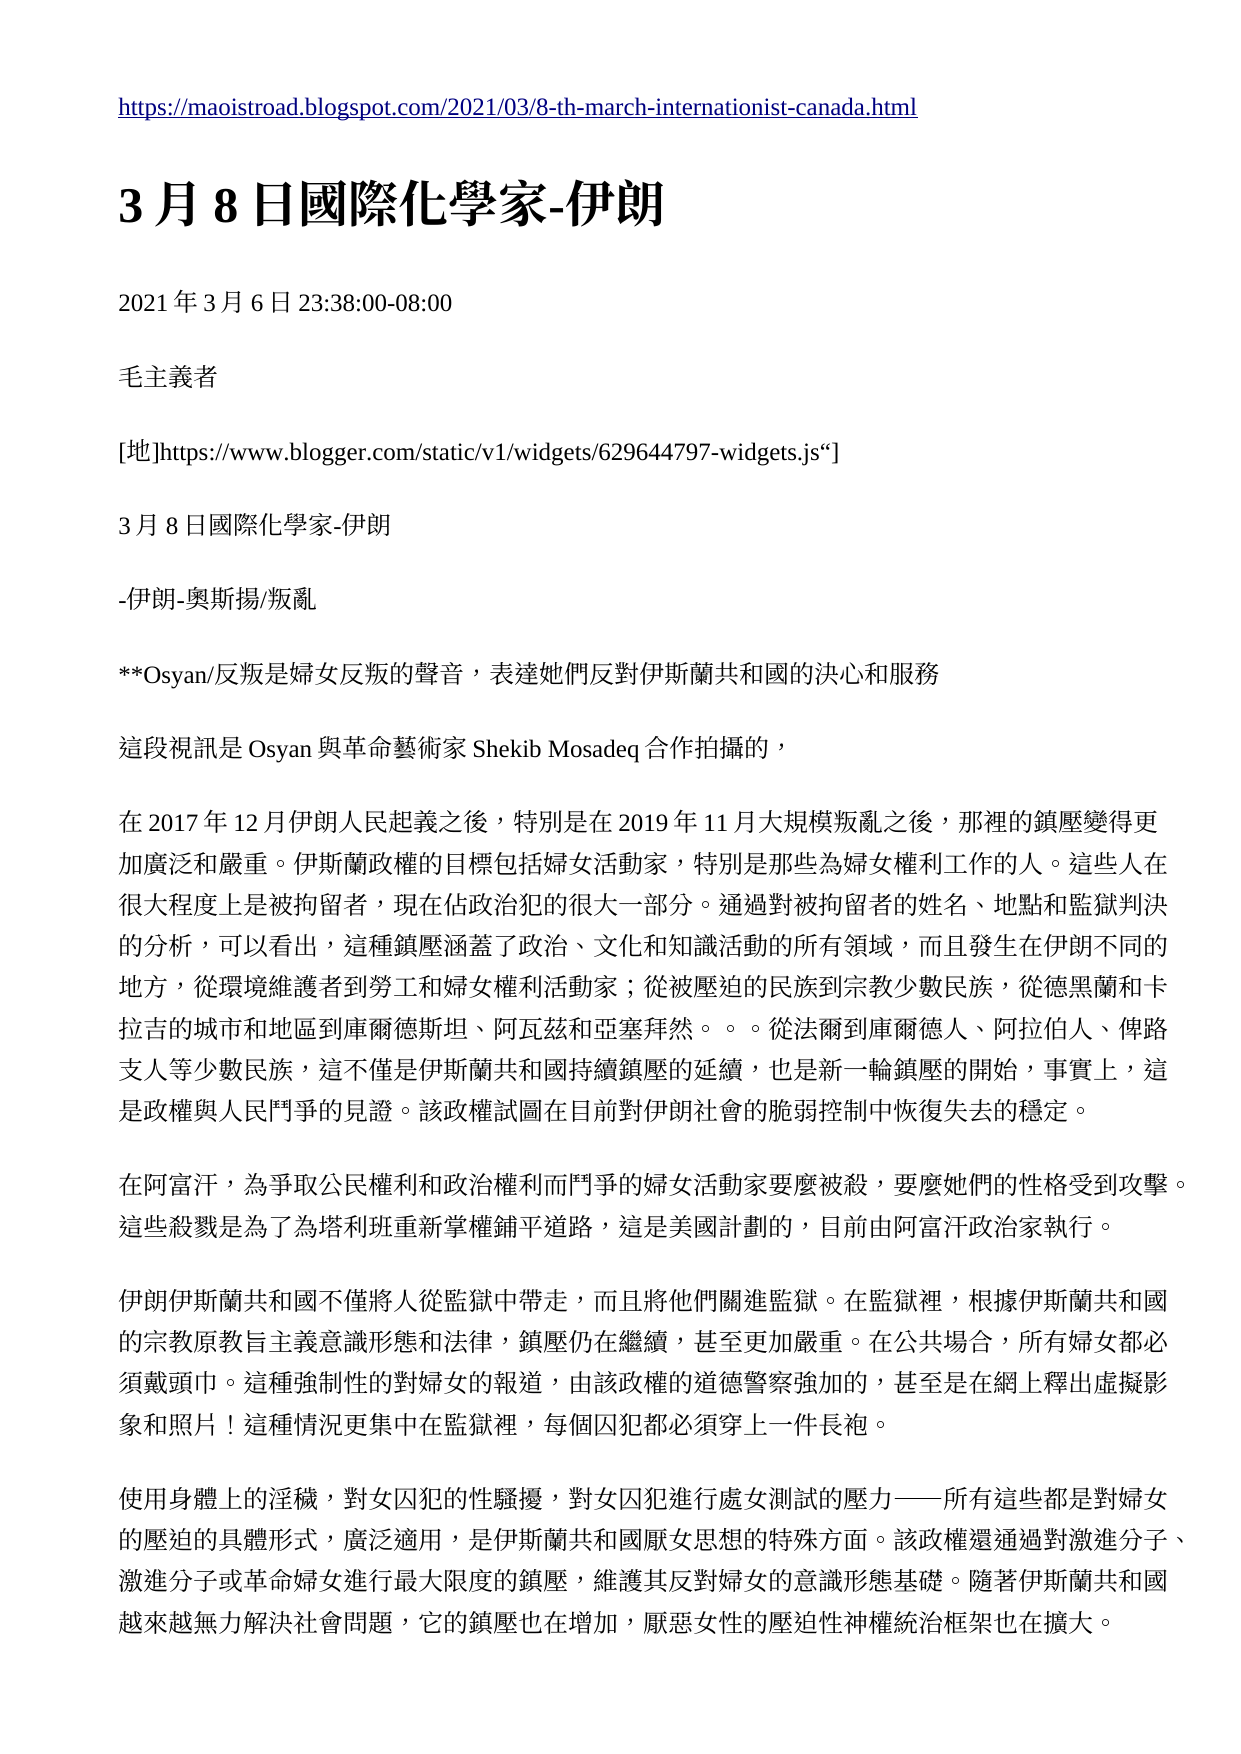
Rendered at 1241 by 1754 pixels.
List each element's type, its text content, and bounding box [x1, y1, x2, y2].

text https://maoistroad.blogspot.com/2021/03/8-th-march-internationist-canada.html [118, 59, 1181, 121]
text 2021年3月6日23:38:00-08:00 毛主義者 [地]https://www.blogger.com/static/v1/widgets/629644797-widgets.js“] 3月8日國際化學家-伊朗 -伊朗-奧斯揚/叛亂 **Osyan/反叛是婦女反叛的聲音，表達她們反對伊斯蘭共和國的決心和服務 這段視訊是Osyan與革命藝術家Shekib Mosadeq合作拍攝的， 在2017年12月伊朗人民起義之後，特別是在2019年11月大規模叛亂之後，那裡的鎮壓變得更加廣泛和嚴重。伊斯蘭政權的目標包括婦女活動家，特別是那些為婦女權利工作的人。這些人在很大程度上是被拘留者，現在佔政治犯的很大一部分。通過對被拘留者的姓名、地點和監獄判決的分析，可以看出，這種鎮壓涵蓋了政治、文化和知識活動的所有領域，而且發生在伊朗不同的地方，從環境維護者到勞工和婦女權利活動家；從被壓迫的民族到宗教少數民族，從德黑蘭和卡拉吉的城市和地區到庫爾德斯坦、阿瓦茲和亞塞拜然。。。從法爾到庫爾德人、阿拉伯人、俾路支人等少數民族，這不僅是伊斯蘭共和國持續鎮壓的延續，也是新一輪鎮壓的開始，事實上，這是政權與人民鬥爭的見證。該政權試圖在目前對伊朗社會的脆弱控制中恢復失去的穩定。 在阿富汗，為爭取公民權利和政治權利而鬥爭的婦女活動家要麼被殺，要麼她們的性格受到攻擊。這些殺戮是為了為塔利班重新掌權鋪平道路，這是美國計劃的，目前由阿富汗政治家執行。 伊朗伊斯蘭共和國不僅將人從監獄中帶走，而且將他們關進監獄。在監獄裡，根據伊斯蘭共和國的宗教原教旨主義意識形態和法律，鎮壓仍在繼續，甚至更加嚴重。在公共場合，所有婦女都必須戴頭巾。這種強制性的對婦女的報道，由該政權的道德警察強加的，甚至是在網上釋出虛擬影象和照片！這種情況更集中在監獄裡，每個囚犯都必須穿上一件長袍。 使用身體上的淫穢，對女囚犯的性騷擾，對女囚犯進行處女測試的壓力——所有這些都是對婦女的壓迫的具體形式，廣泛適用，是伊斯蘭共和國厭女思想的特殊方面。該政權還通過對激進分子、激進分子或革命婦女進行最大限度的鎮壓，維護其反對婦女的意識形態基礎。隨著伊斯蘭共和國越來越無力解決社會問題，它的鎮壓也在增加，厭惡女性的壓迫性神權統治框架也在擴大。 3月8日，我們呼籲伊朗和世界各地的所有進步運動，反對父權制、種族主義和法西斯主義、宗教原教旨主義、破壞環境、貧窮、民族壓迫、政治壓迫和帝國主義戰爭，我們呼籲所有反對資本主義制度下任何形式壓迫的人團結起來，為伊朗所有政治犯爭取自由，今天的政治犯是我們社會自由的戰士。如果我們不團結起來反對對伊斯蘭共和國的鎮壓，我們每天爭取自由的戰士就會減少，這意味著壓迫、無知和鎮壓將在我們的社會中盛行。 與此同時，婦女的解放和結束對她們的壓迫是一個全球性問題，可以而且應該成為連線世界各地婦女運動的統一因素。我們這些最有能力和潛力的人應該儘可能大聲地提高我們的聲音，以便在3月8日團結起來反對父權制、壓迫性和壓迫性政府。婦女的解放也使解放全人類的鬥爭成為可能。 伊朗所有政治犯的自由！ 停止對婦女的壓迫和隔離！ 為了婦女的自由和全人類的自由！ Osyan/Rebelition關於2021年3月8日國際婦女節的宣告，由毛主義者於晚上11:38釋出，請傳送電子郵件到此部落格！分享到Twitter分享到Facebook分享到Pinterest沒有評論： 一個多月以前評論 部落格CMT CreateIframe（'https://www.blogger.com/rpc relay.html'）；新的帖子舊的帖子主頁訂閱：帖子評論（Atom）特別問題 請：毛主義者 紅色和國際五月天 下載英文最後檔案中的聯合宣告，並致電MLM締約方和RIM組織特別會議 下載第一項決議 下載第二項決議 國際刑事法院（毛派）成立十週年國際會議正式小冊子 支援印度人民戰爭國際委員會PDF格式下載 [118, 249, 1181, 1672]
subtitle 3月8日國際化學家-伊朗 [118, 165, 1181, 237]
